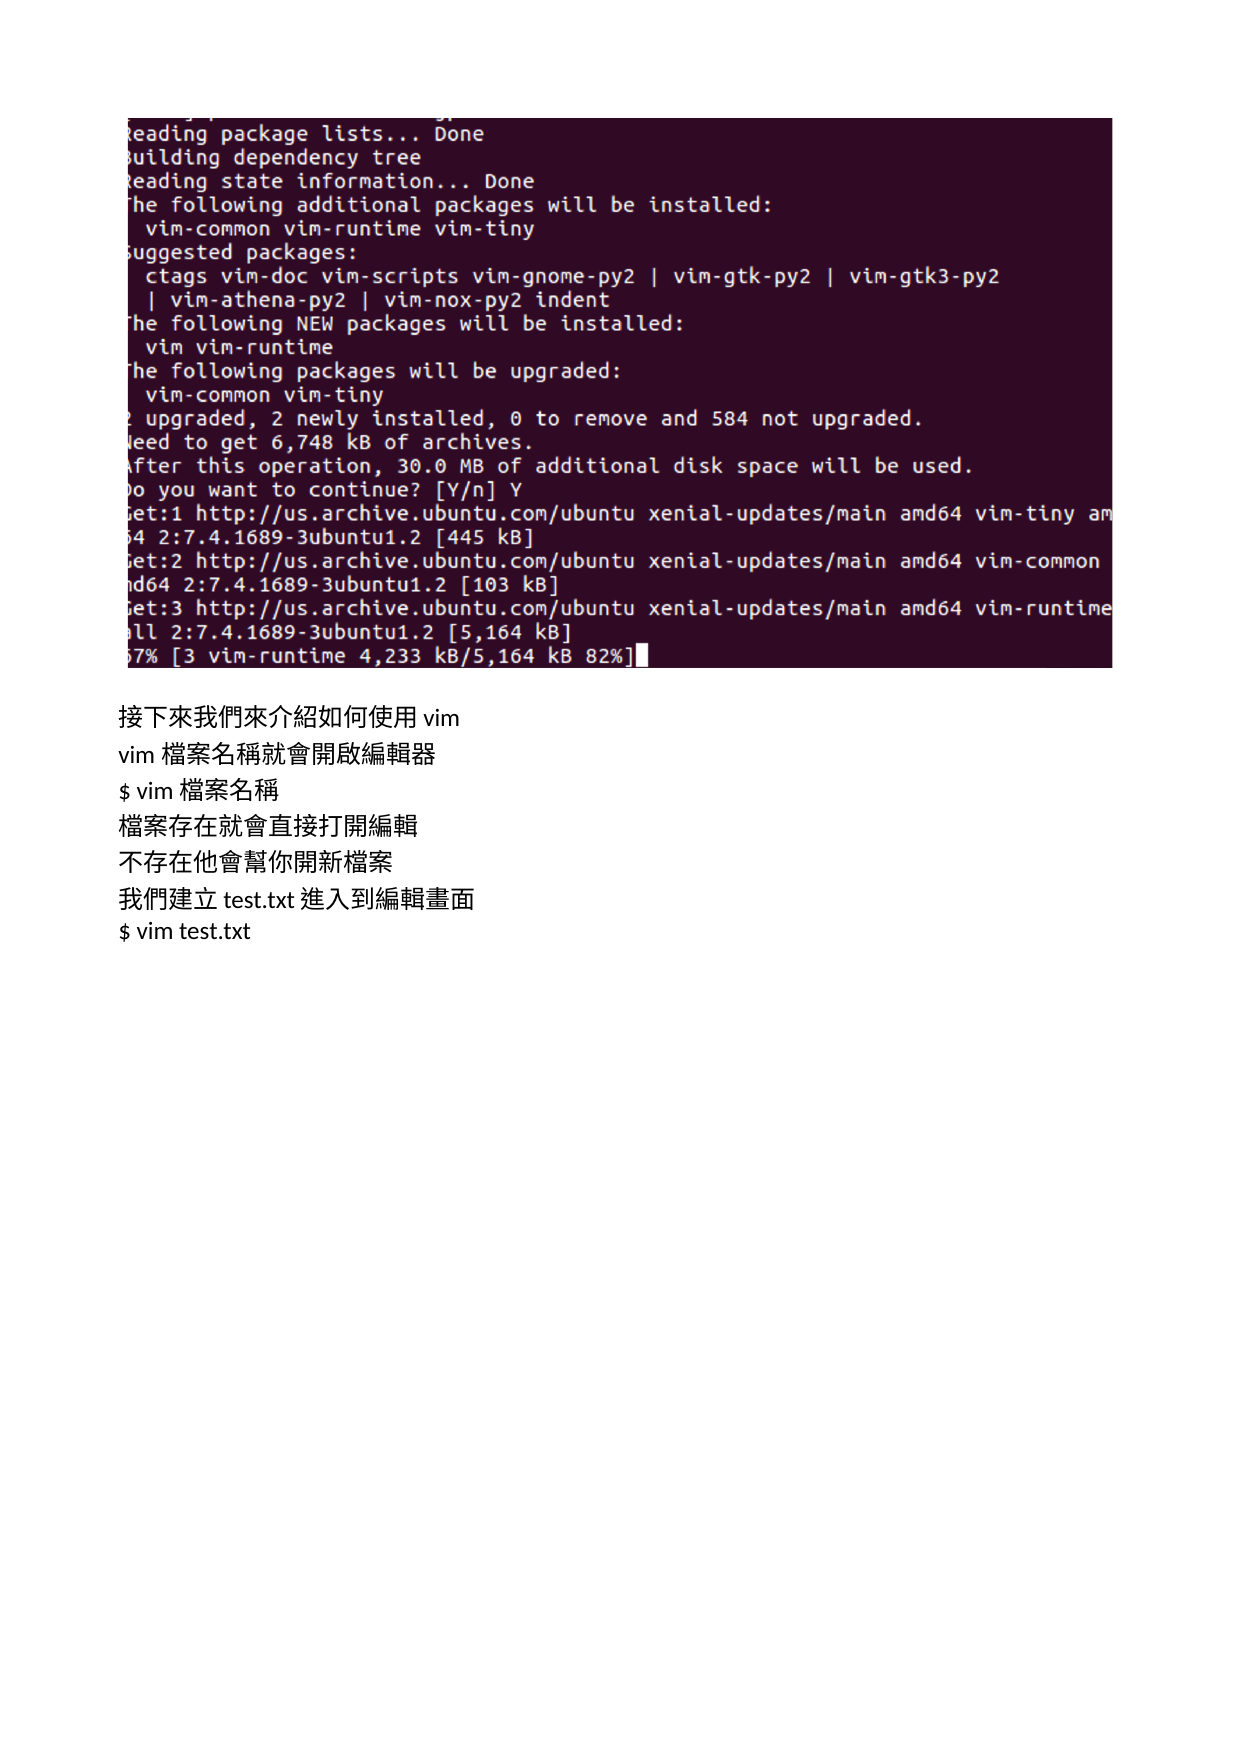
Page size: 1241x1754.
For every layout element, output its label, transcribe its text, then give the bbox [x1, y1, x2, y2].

text 我們建立test.txt 進入到編輯畫面 [118, 879, 1122, 915]
text $ vim 檔案名稱 [118, 770, 1122, 807]
text 接下來我們來介紹如何使用vim [118, 698, 1122, 734]
text $ vim test.txt [118, 915, 1122, 946]
picture [127, 118, 1113, 668]
text 不存在他會幫你開新檔案 [118, 843, 1122, 879]
text vim 檔案名稱就會開啟編輯器 [118, 734, 1122, 770]
text 檔案存在就會直接打開編輯 [118, 807, 1122, 843]
